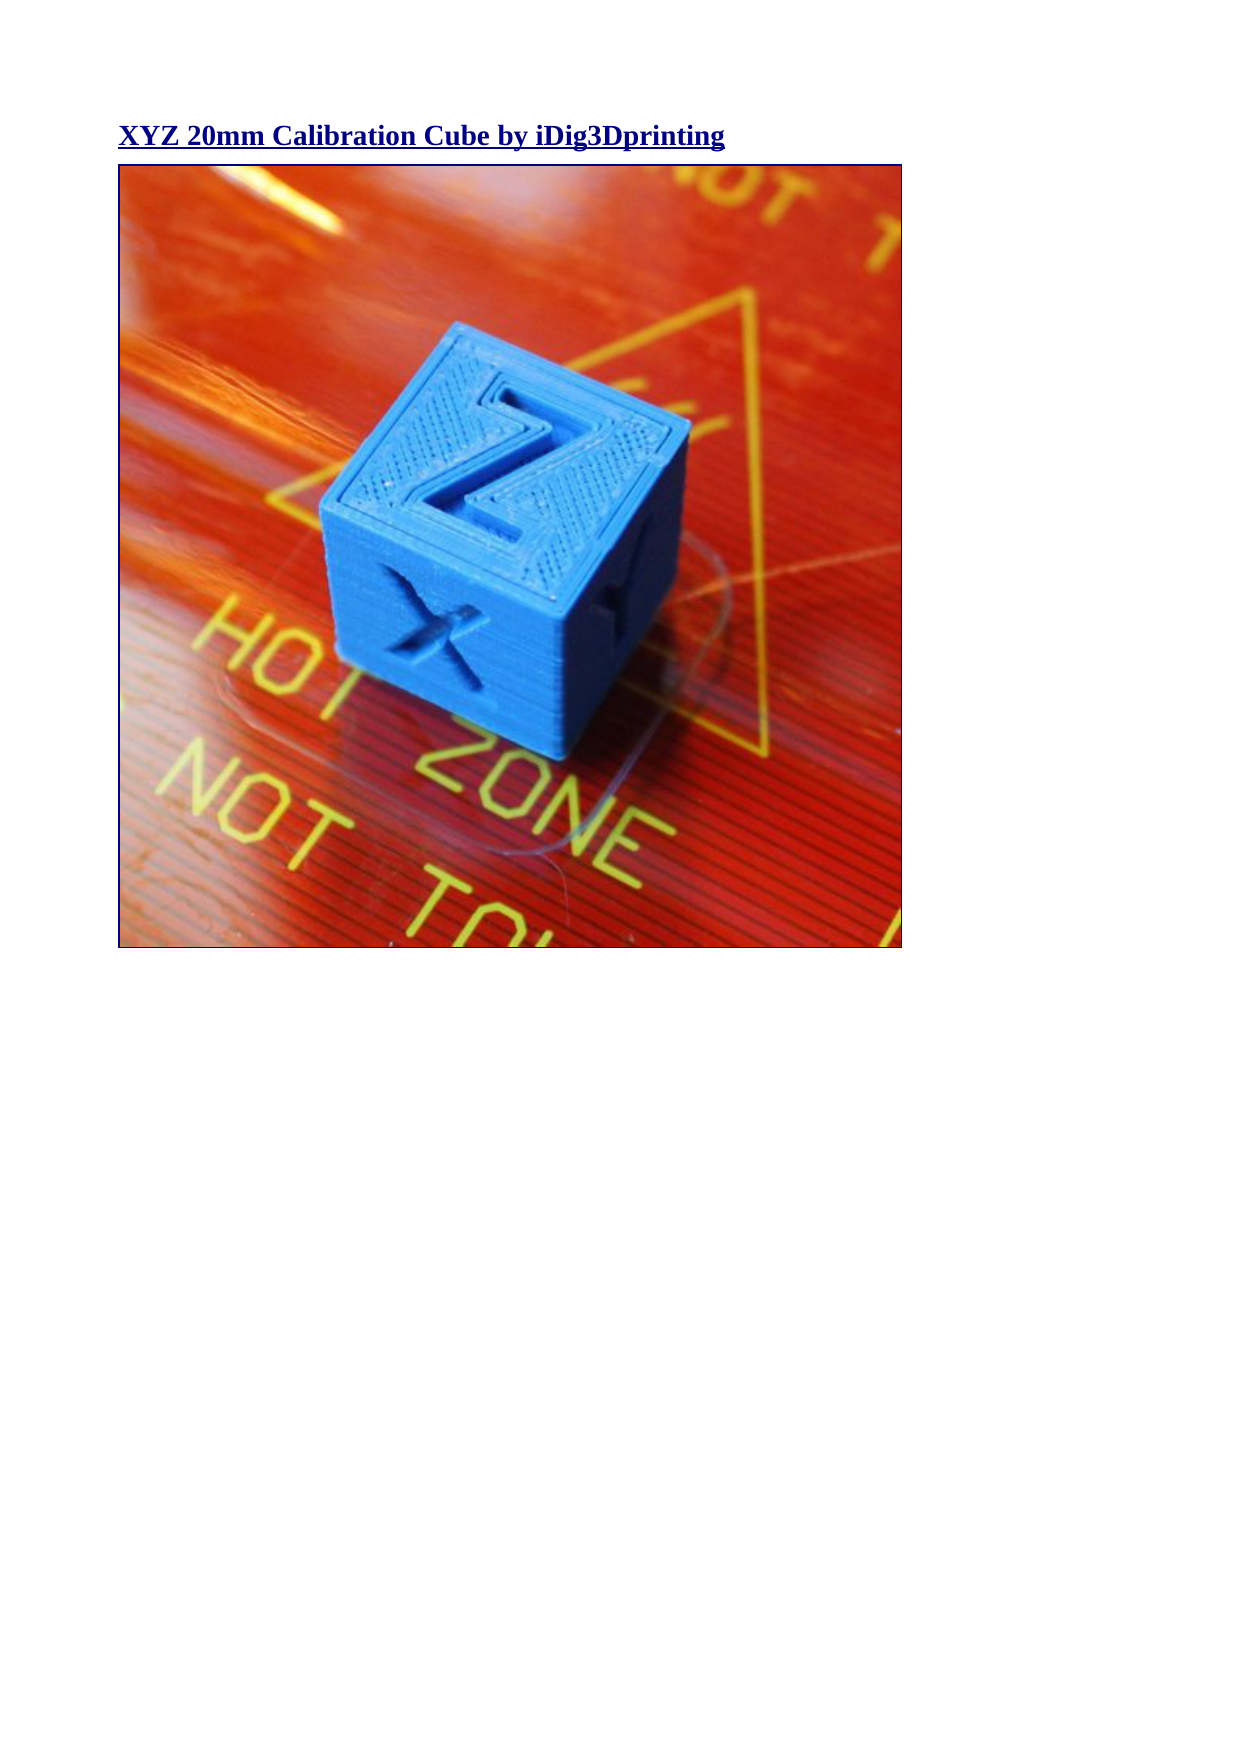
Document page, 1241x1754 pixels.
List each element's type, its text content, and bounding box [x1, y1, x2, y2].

picture [120, 166, 901, 947]
subtitle XYZ 20mm Calibration Cube by iDig3Dprinting [118, 118, 1122, 152]
